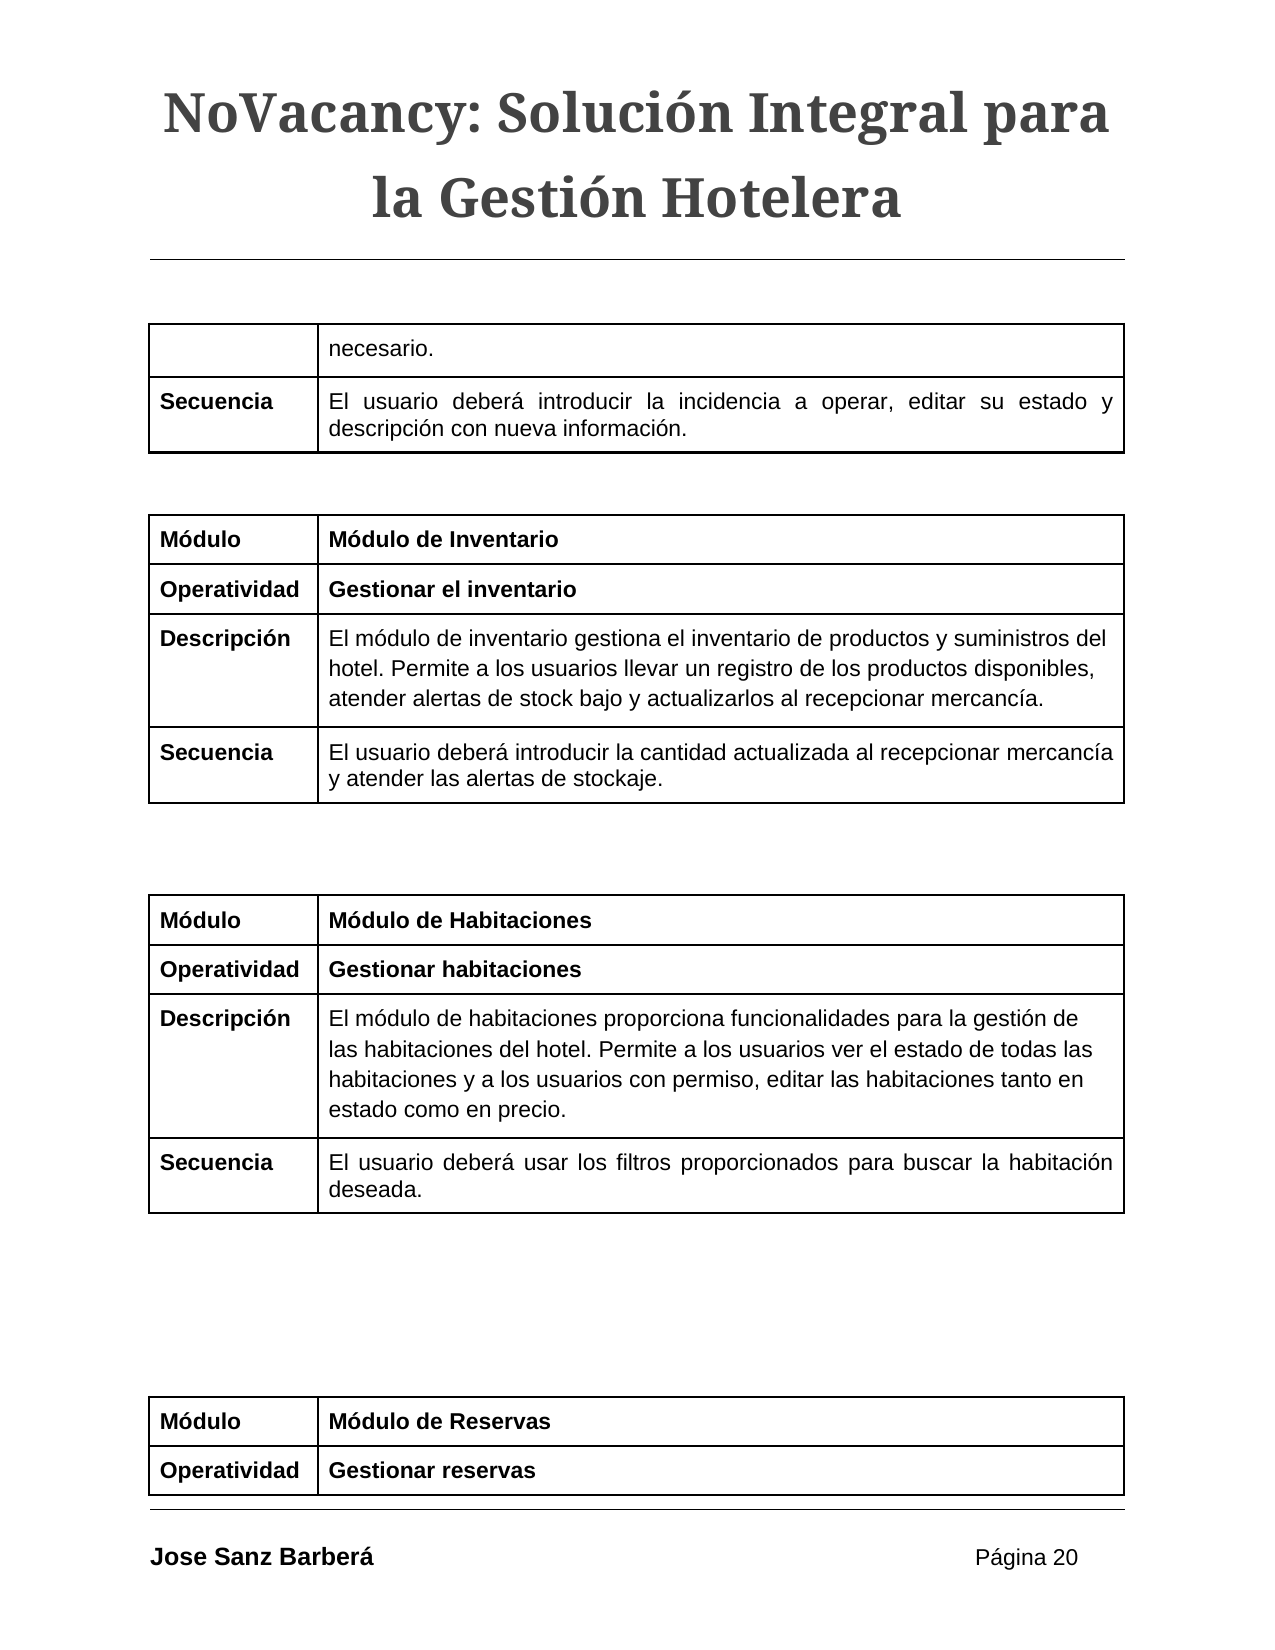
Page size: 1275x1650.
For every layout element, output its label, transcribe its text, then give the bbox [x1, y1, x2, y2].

table_header Módulo de Habitaciones [319, 896, 1123, 944]
table_cell Secuencia [150, 728, 317, 802]
table_cell Gestionar reservas [319, 1447, 1123, 1494]
table_cell El usuario deberá usar los filtros proporcionados para buscar la habitación deseada. [319, 1139, 1123, 1212]
table_header Módulo [150, 516, 317, 563]
table_cell Descripción [150, 995, 317, 1137]
table_header Módulo de Inventario [319, 516, 1123, 563]
table_cell Secuencia [150, 1139, 317, 1212]
table_cell Operatividad [150, 1447, 317, 1494]
table_cell necesario. [319, 325, 1123, 376]
table_cell Gestionar el inventario [319, 565, 1123, 612]
table_cell El módulo de inventario gestiona el inventario de productos y suministros del hotel. Permite a los usuarios llevar un registro de los productos disponibles, atender alertas de stock bajo y actualizarlos al recepcionar mercancía. [319, 615, 1123, 726]
table_cell El usuario deberá introducir la incidencia a operar, editar su estado y descripción con nueva información. [319, 378, 1123, 451]
table_cell Gestionar habitaciones [319, 946, 1123, 993]
table_cell Operatividad [150, 565, 317, 612]
table_cell El usuario deberá introducir la cantidad actualizada al recepcionar mercancía y atender las alertas de stockaje. [319, 728, 1123, 802]
table_cell Descripción [150, 615, 317, 726]
table_header Módulo de Reservas [319, 1398, 1123, 1445]
table_header Módulo [150, 1398, 317, 1445]
table_cell [150, 325, 317, 376]
table_header Módulo [150, 896, 317, 944]
table_cell Secuencia [150, 378, 317, 451]
table_cell El módulo de habitaciones proporciona funcionalidades para la gestión de las habitaciones del hotel. Permite a los usuarios ver el estado de todas las habitaciones y a los usuarios con permiso, editar las habitaciones tanto en estado como en precio. [319, 995, 1123, 1137]
table_cell Operatividad [150, 946, 317, 993]
